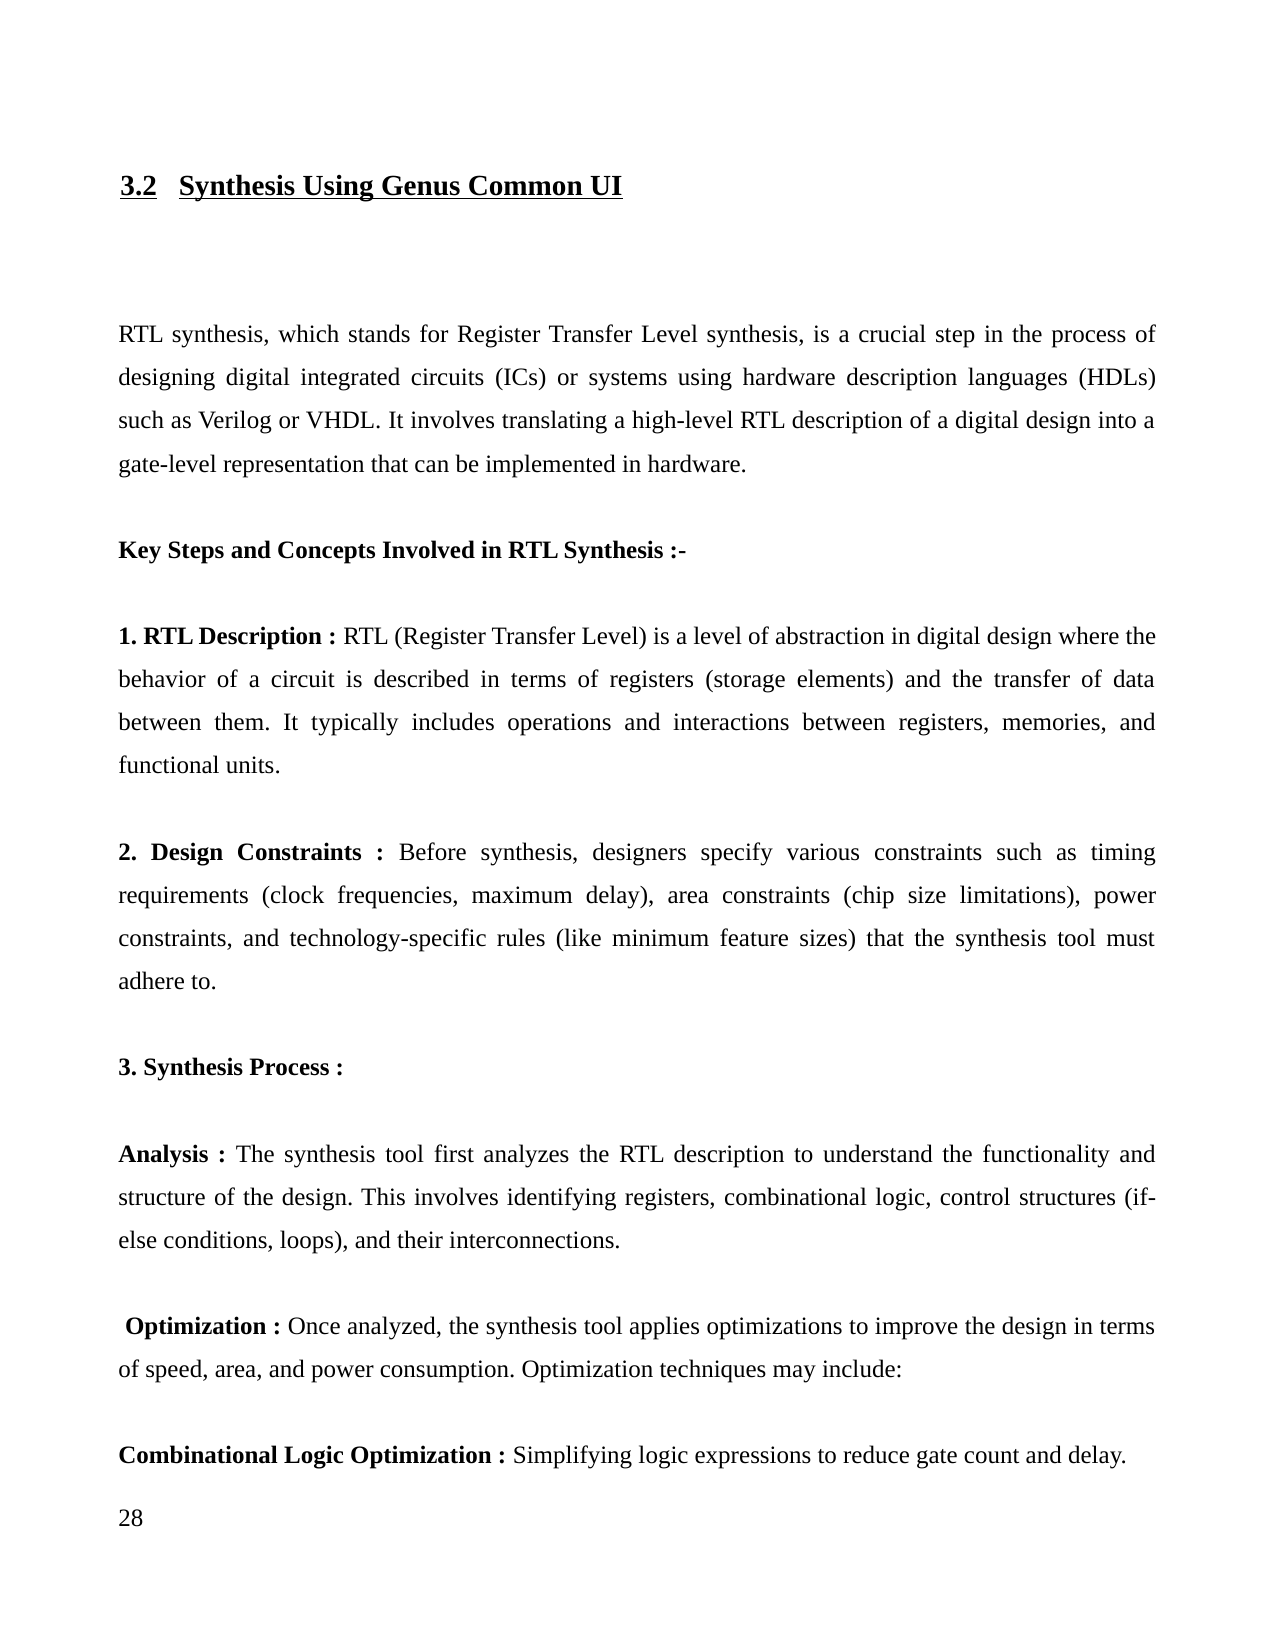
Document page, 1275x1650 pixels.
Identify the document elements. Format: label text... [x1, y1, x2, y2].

text Analysis : The synthesis tool first analyzes the RTL description to understand the functionality and structure of the design. This involves identifying registers, combinational logic, control structures (if-else conditions, loops), and their interconnections. [118, 1139, 1157, 1254]
text RTL synthesis, which stands for Register Transfer Level synthesis, is a crucial step in the process of designing digital integrated circuits (ICs) or systems using hardware description languages (HDLs) such as Verilog or VHDL. It involves translating a high-level RTL description of a digital design into a gate-level representation that can be implemented in hardware. [118, 319, 1157, 477]
text Key Steps and Concepts Involved in RTL Synthesis :- [118, 535, 1157, 564]
text 1. RTL Description : RTL (Register Transfer Level) is a level of abstraction in digital design where the behavior of a circuit is described in terms of registers (storage elements) and the transfer of data between them. It typically includes operations and interactions between registers, memories, and functional units. [118, 621, 1157, 779]
text 2. Design Constraints : Before synthesis, designers specify various constraints such as timing requirements (clock frequencies, maximum delay), area constraints (chip size limitations), power constraints, and technology-specific rules (like minimum feature sizes) that the synthesis tool must adhere to. [118, 837, 1157, 995]
text Optimization : Once analyzed, the synthesis tool applies optimizations to improve the design in terms of speed, area, and power consumption. Optimization techniques may include: [118, 1311, 1157, 1383]
text 3.2 Synthesis Using Genus Common UI [118, 168, 1157, 202]
text 3. Synthesis Process : [118, 1052, 1157, 1081]
text Combinational Logic Optimization : Simplifying logic expressions to reduce gate count and delay. [118, 1441, 1157, 1469]
